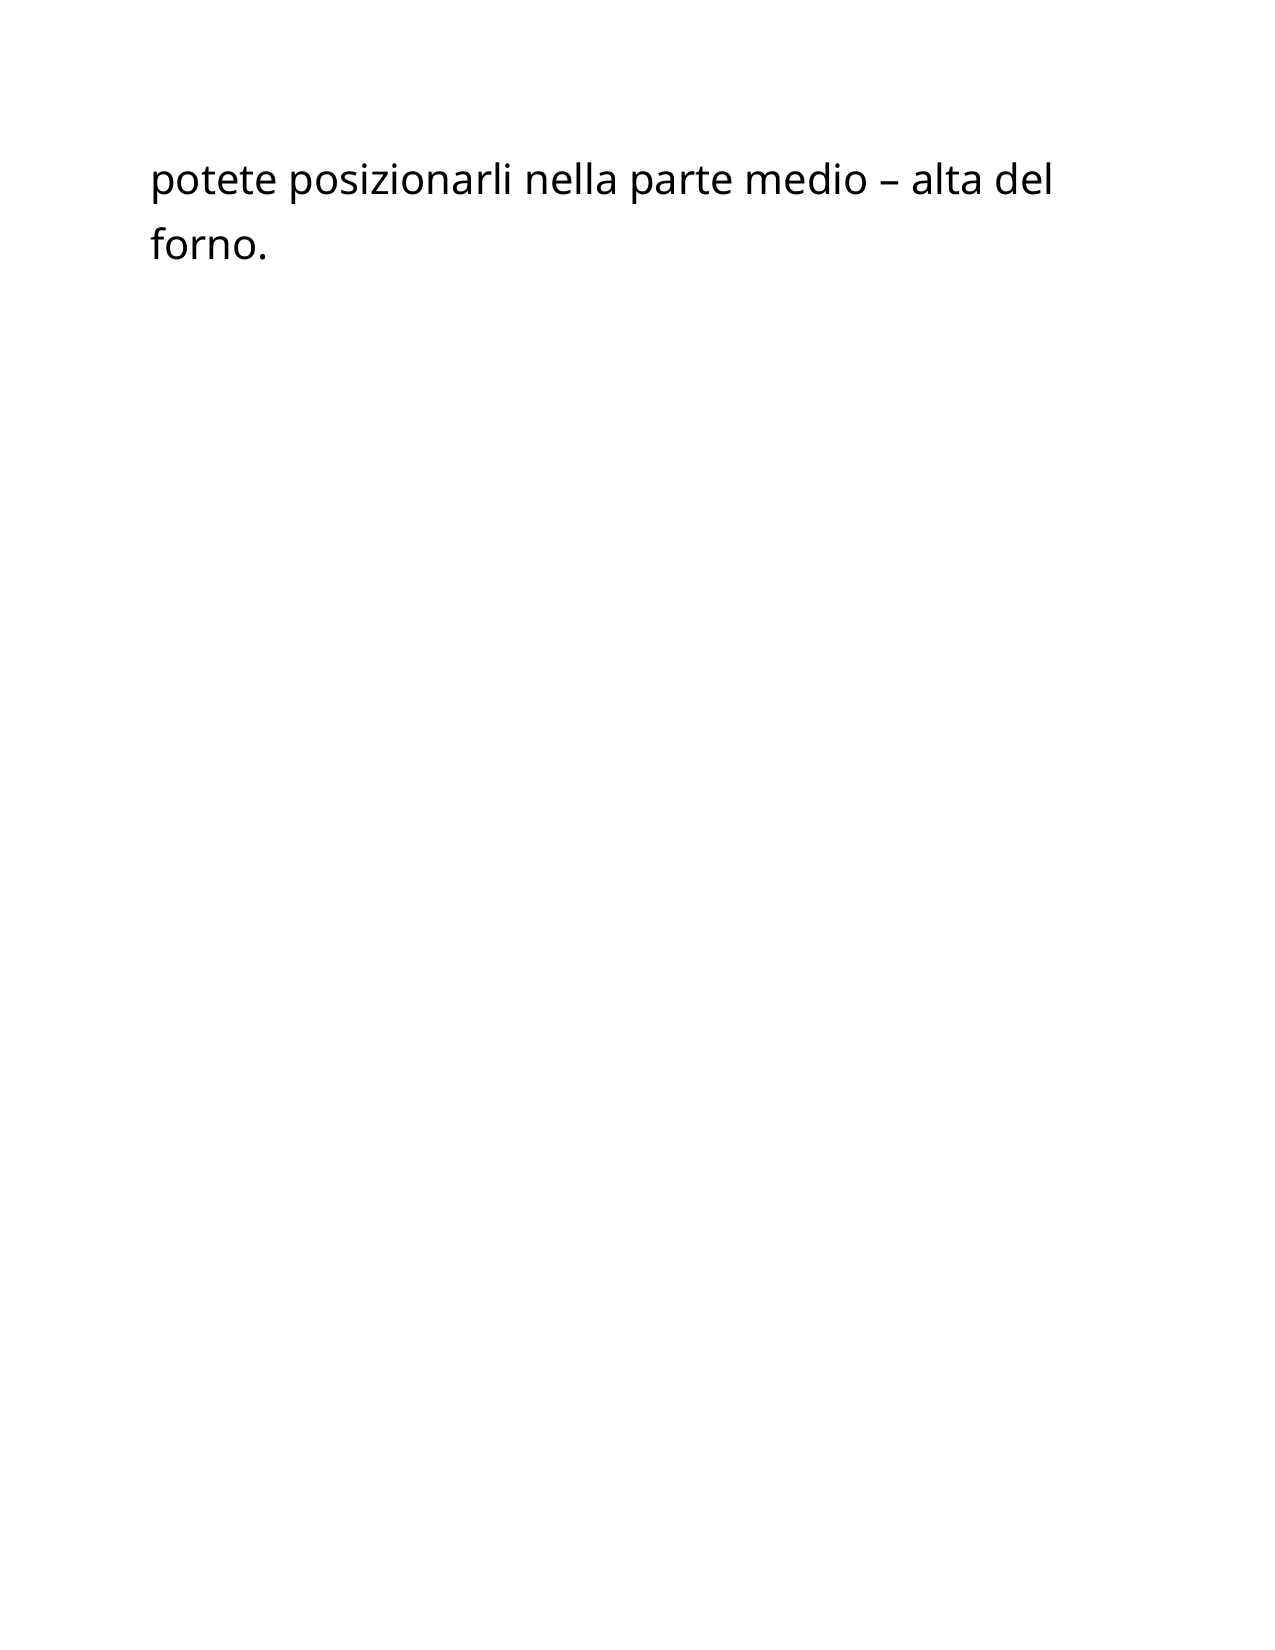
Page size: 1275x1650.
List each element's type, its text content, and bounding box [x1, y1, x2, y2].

text potete posizionarli nella parte medio – alta del forno. [150, 150, 1125, 272]
